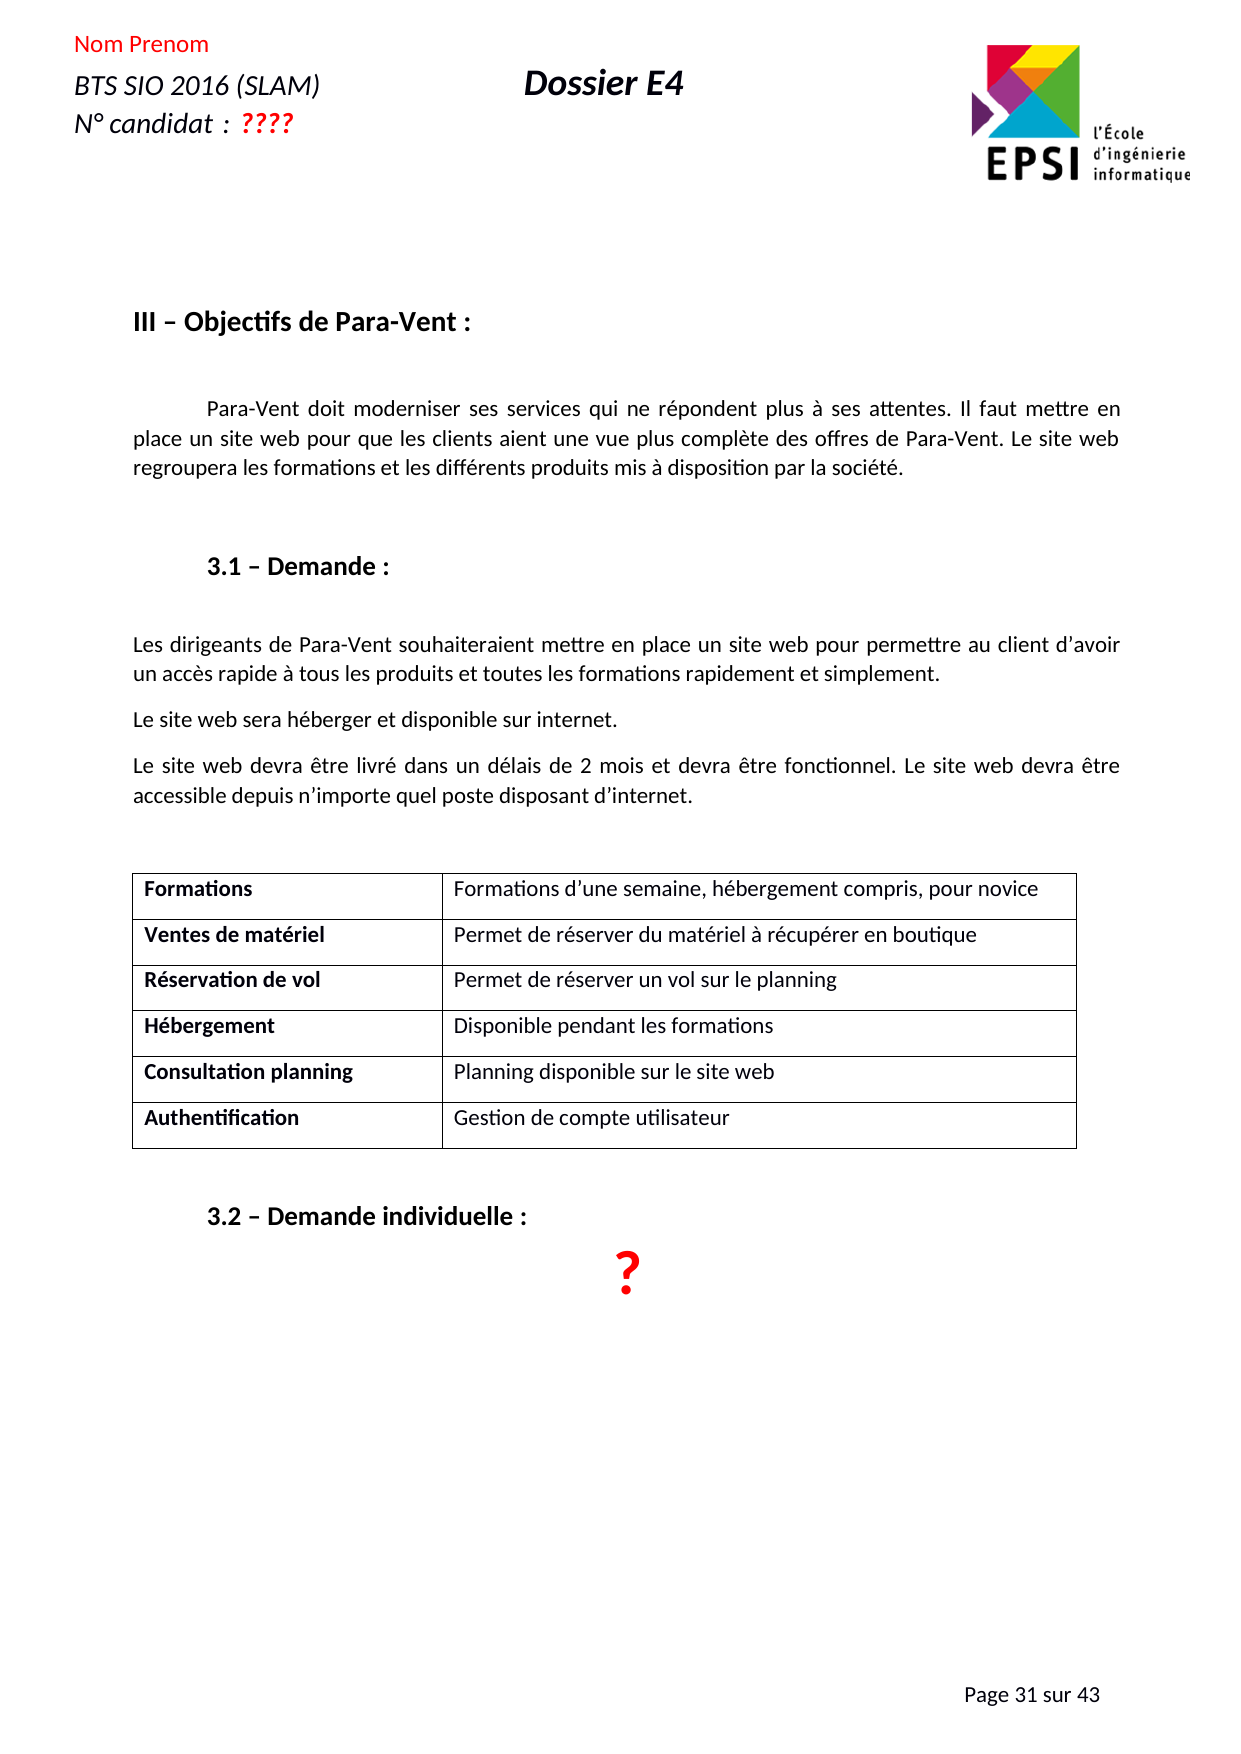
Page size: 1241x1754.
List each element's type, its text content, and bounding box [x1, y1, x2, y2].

table_cell Authentification [133, 1103, 442, 1147]
subtitle III – Objectifs de Para-Vent : [133, 303, 1122, 339]
table_cell Consultation planning [133, 1057, 442, 1102]
table_cell Ventes de matériel [133, 920, 442, 964]
table_cell Hébergement [133, 1011, 442, 1056]
subtitle 3.2 – Demande individuelle : [133, 1199, 1122, 1232]
text Le site web devra être livré dans un délais de 2 mois et devra être fonctionnel. Le site web devra être accessible depuis n’importe quel poste disposant d’internet. [133, 752, 1122, 809]
table_cell Planning disponible sur le site web [443, 1057, 1076, 1102]
text Le site web sera héberger et disponible sur internet. [133, 706, 1122, 734]
table_header Formations [133, 874, 442, 919]
text Les dirigeants de Para-Vent souhaiteraient mettre en place un site web pour permettre au client d’avoir un accès rapide à tous les produits et toutes les formations rapidement et simplement. [133, 630, 1122, 688]
text Para-Vent doit moderniser ses services qui ne répondent plus à ses attentes. Il faut mettre en place un site web pour que les clients aient une vue plus complète des offres de Para-Vent. Le site web regroupera les formations et les différents produits mis à disposition par la société. [133, 394, 1122, 481]
table_cell Permet de réserver du matériel à récupérer en boutique [443, 920, 1076, 964]
subtitle 3.1 – Demande : [133, 549, 1122, 583]
table_cell Gestion de compte utilisateur [443, 1103, 1076, 1147]
table_cell Réservation de vol [133, 966, 442, 1010]
table_cell Permet de réserver un vol sur le planning [443, 966, 1076, 1010]
table_cell Disponible pendant les formations [443, 1011, 1076, 1056]
text ? [133, 1233, 1122, 1310]
table_header Formations d’une semaine, hébergement compris, pour novice [443, 874, 1076, 919]
